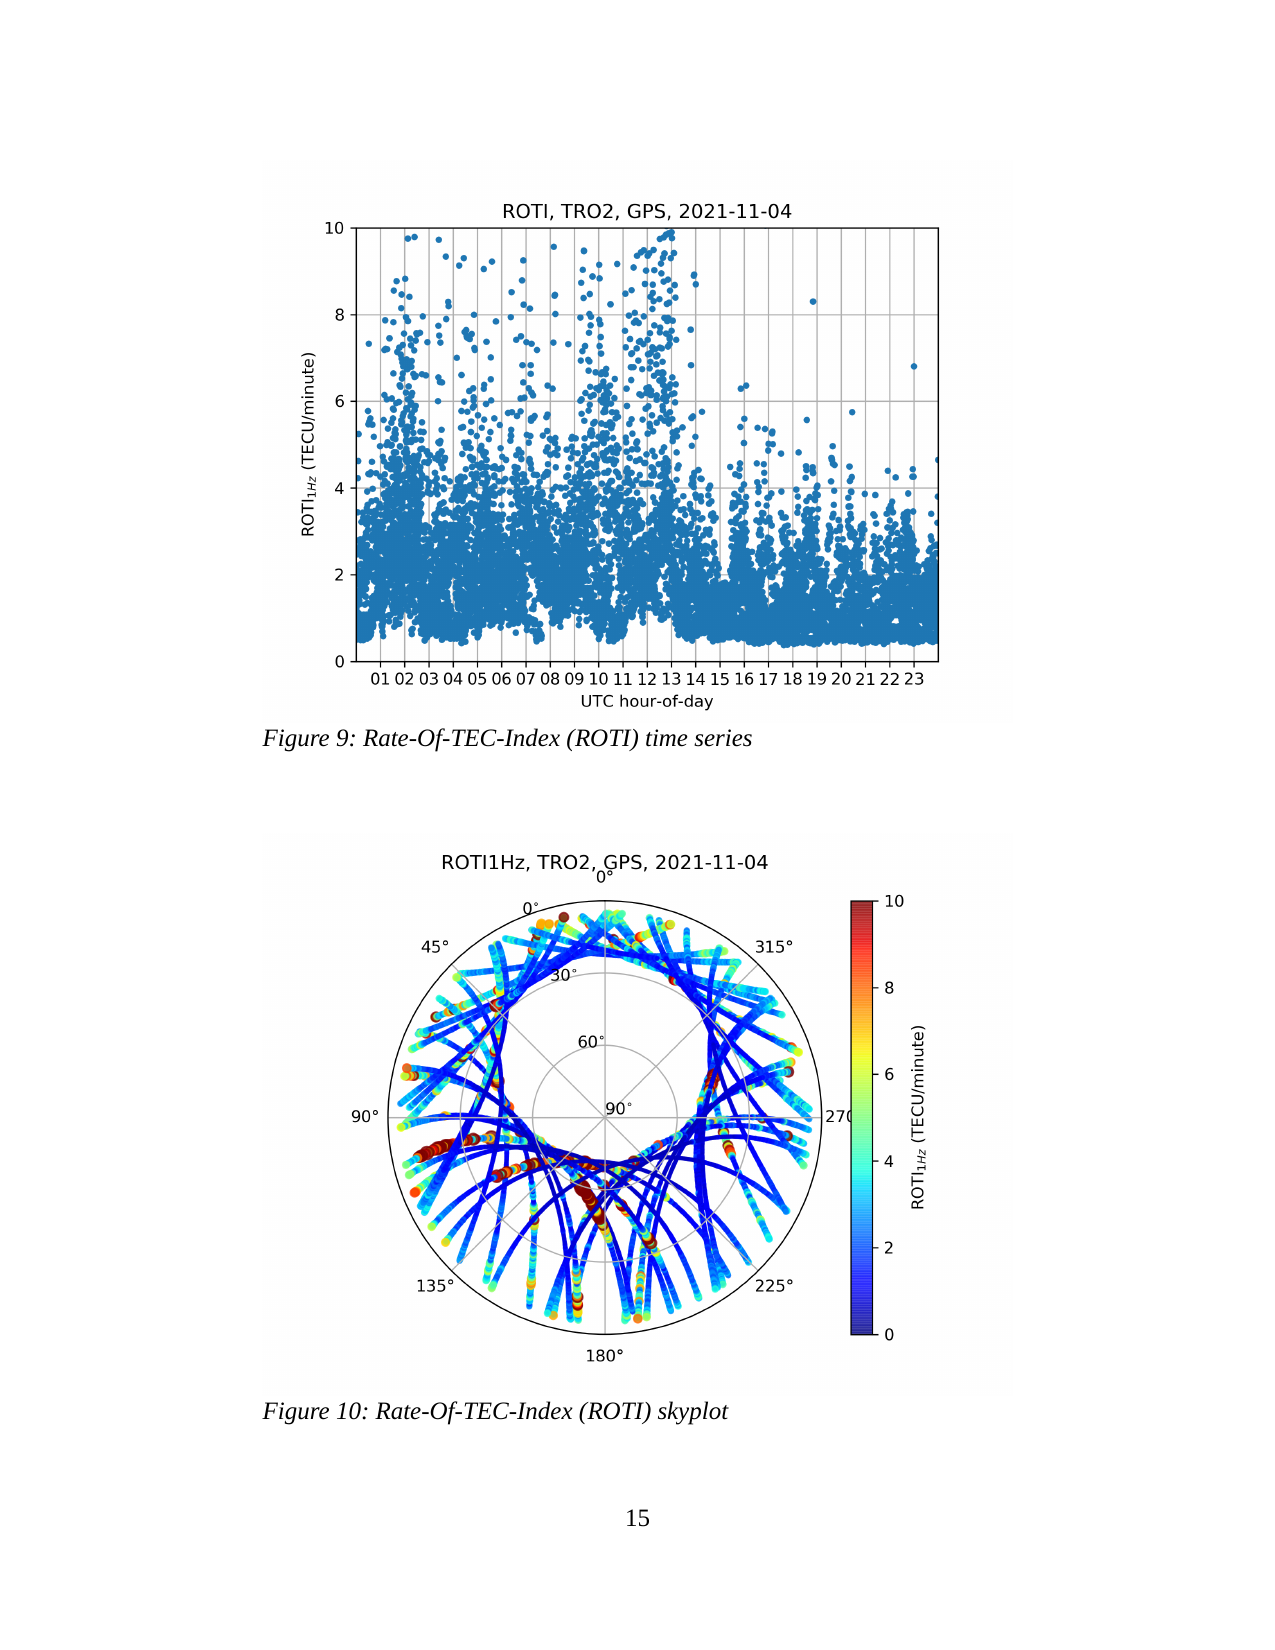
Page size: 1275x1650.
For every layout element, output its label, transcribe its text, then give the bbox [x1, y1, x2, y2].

picture [262, 833, 1013, 1396]
text Figure 9: Rate-Of-TEC-Index (ROTI) time series [262, 723, 1012, 751]
text Figure 10: Rate-Of-TEC-Index (ROTI) skyplot [262, 1396, 1012, 1424]
picture [262, 160, 1013, 723]
